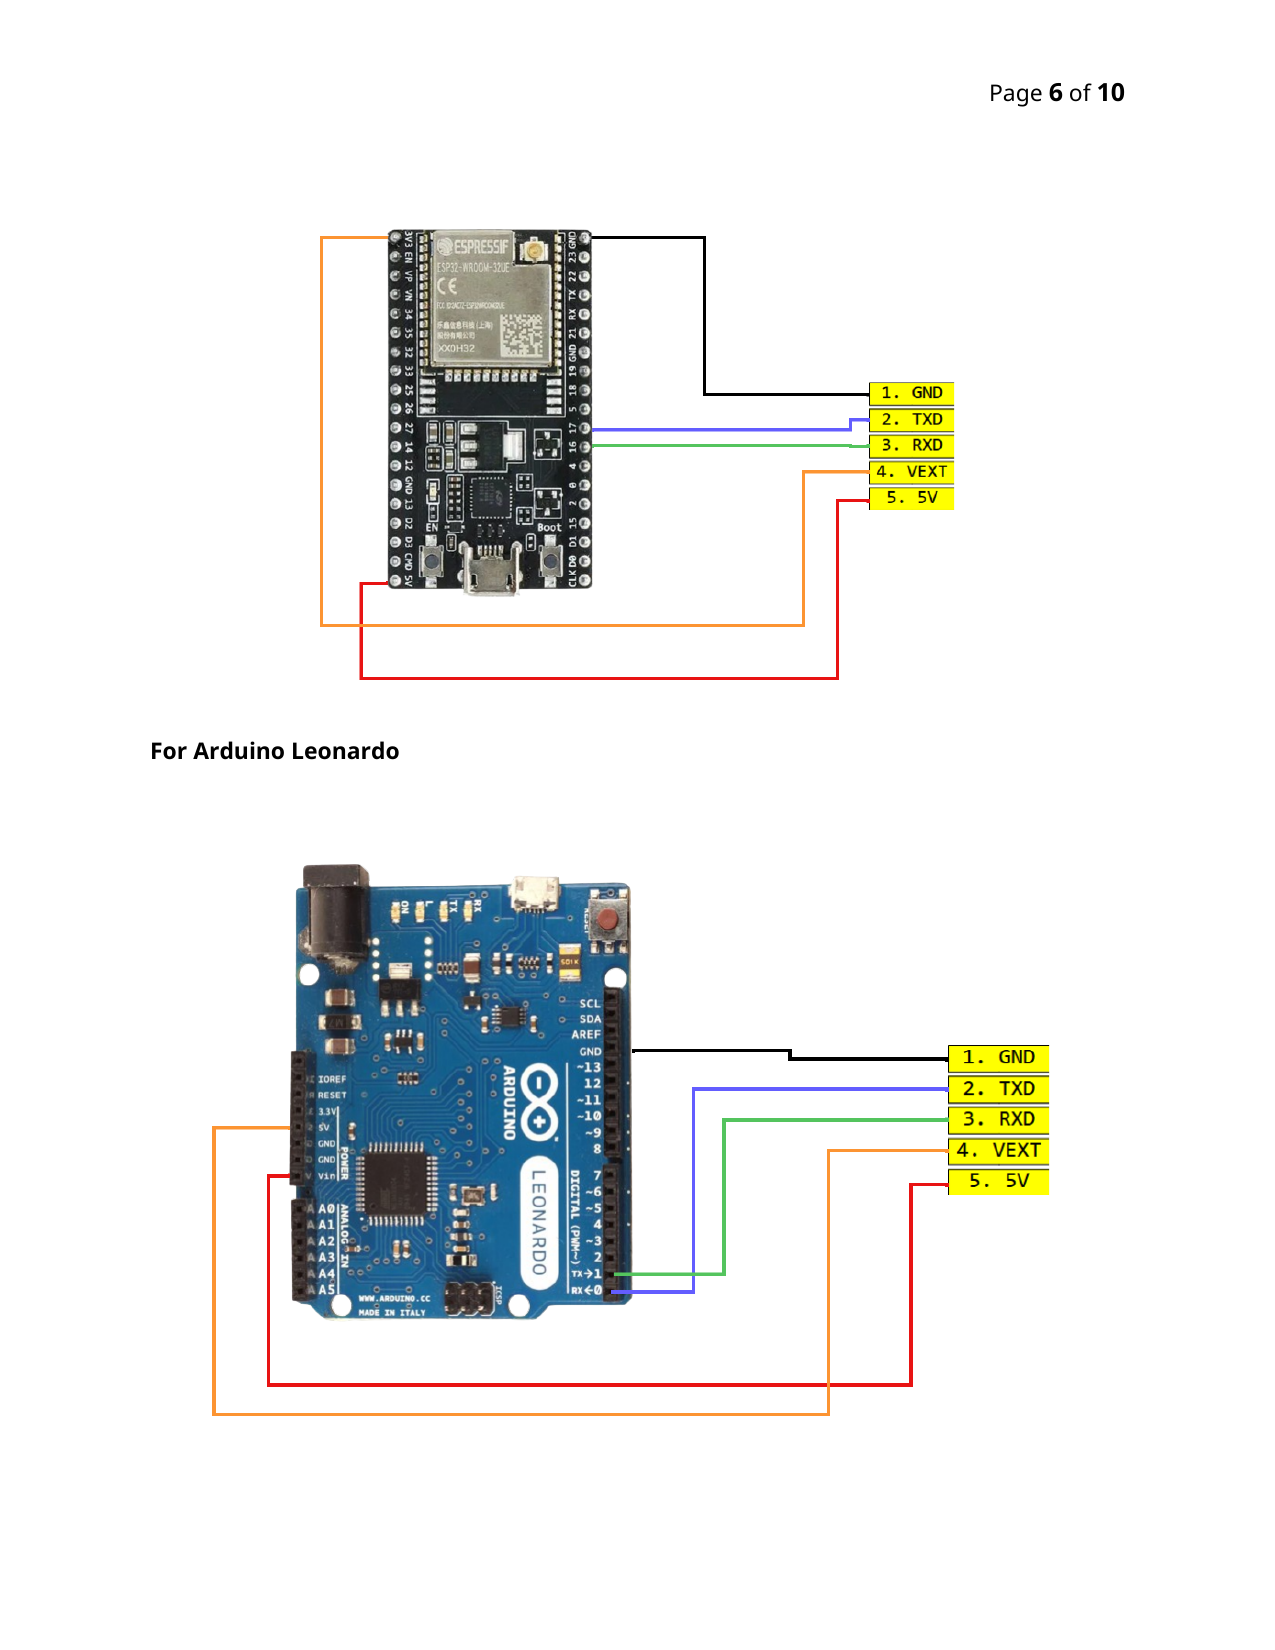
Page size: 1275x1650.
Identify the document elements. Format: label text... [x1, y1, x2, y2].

subtitle For Arduino Leonardo [150, 735, 1125, 767]
picture [273, 150, 1002, 707]
picture [166, 798, 1109, 1449]
